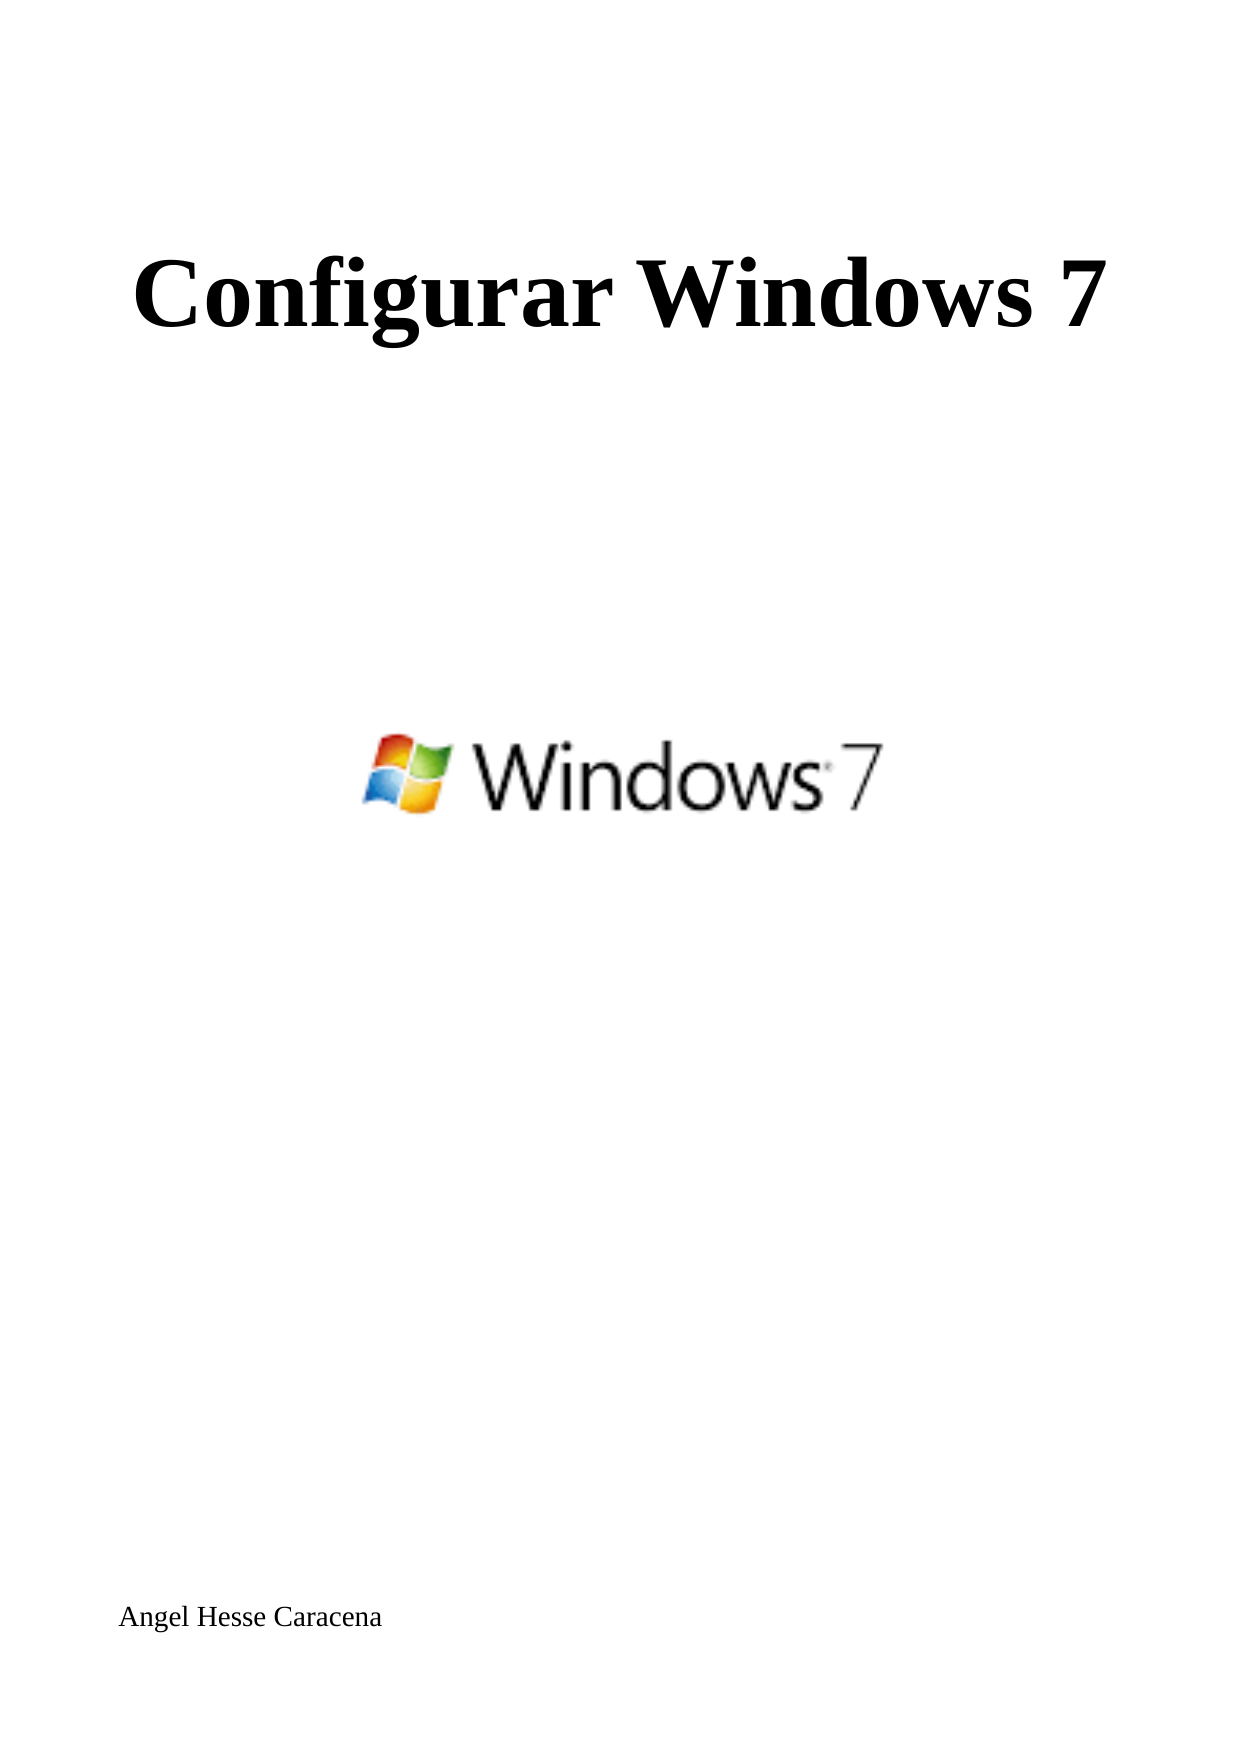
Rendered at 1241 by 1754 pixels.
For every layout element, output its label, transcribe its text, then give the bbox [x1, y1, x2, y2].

text Configurar Windows 7 [118, 233, 1122, 348]
text Angel Hesse Caracena [118, 1599, 1122, 1632]
picture [269, 421, 978, 1129]
